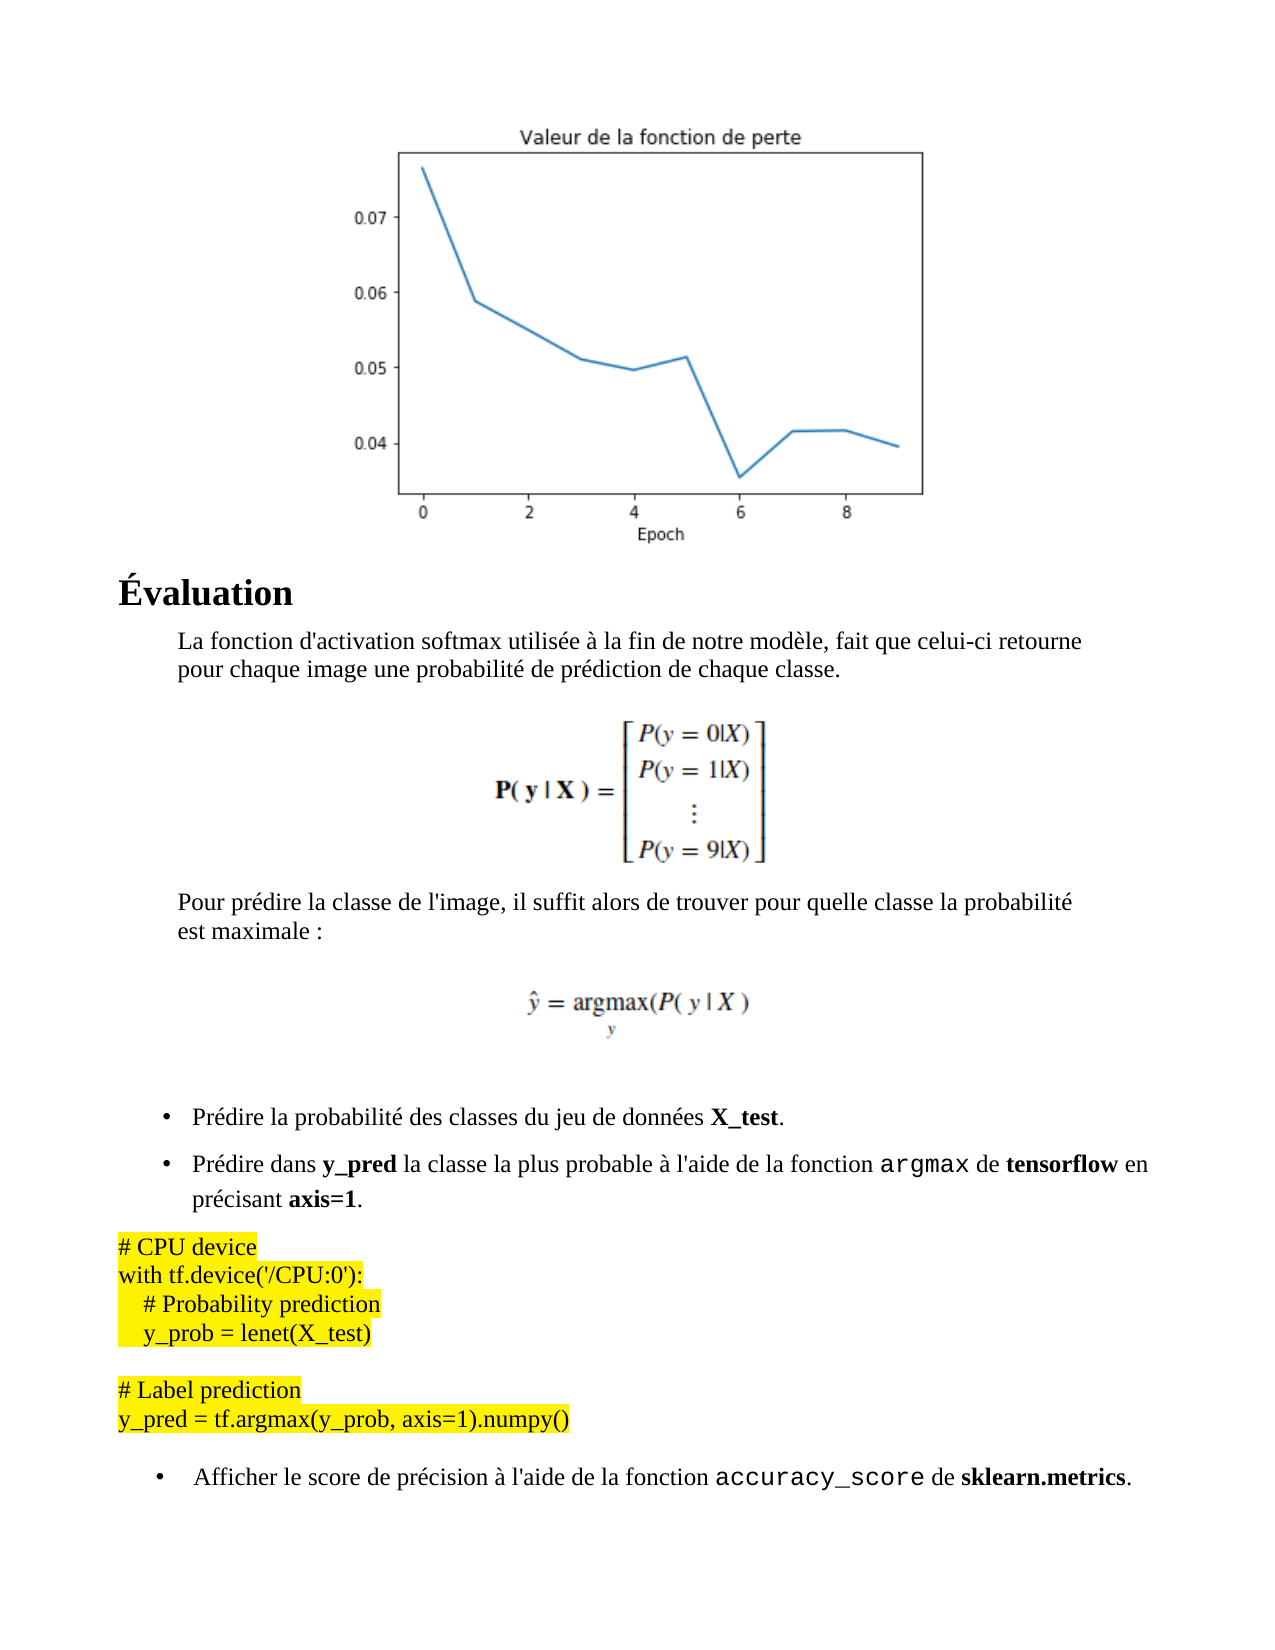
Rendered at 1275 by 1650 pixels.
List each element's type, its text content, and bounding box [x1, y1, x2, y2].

text y_prob = lenet(X_test) [118, 1318, 1157, 1347]
picture [342, 118, 933, 553]
text Pour prédire la classe de l'image, il suffit alors de trouver pour quelle classe la probabilité est maximale : [177, 887, 1098, 945]
list Prédire dans y_pred la classe la plus probable à l'aide de la fonction argmax de tensorflow en précisant axis=1. [162, 1149, 1157, 1213]
text y_pred = tf.argmax(y_prob, axis=1).numpy() [118, 1404, 1157, 1433]
text # Label prediction [118, 1376, 1157, 1404]
text # CPU device [118, 1232, 1157, 1261]
text # Probability prediction [118, 1289, 1157, 1318]
picture [514, 974, 760, 1050]
list Prédire la probabilité des classes du jeu de données X_test. [162, 1102, 1157, 1130]
list Afficher le score de précision à l'aide de la fonction accuracy_score de sklearn.metrics. [156, 1462, 1157, 1493]
text La fonction d'activation softmax utilisée à la fin de notre modèle, fait que celui-ci retourne pour chaque image une probabilité de prédiction de chaque classe. [177, 626, 1098, 683]
text with tf.device('/CPU:0'): [118, 1261, 1157, 1289]
subtitle Évaluation [118, 570, 1157, 613]
picture [481, 712, 794, 874]
